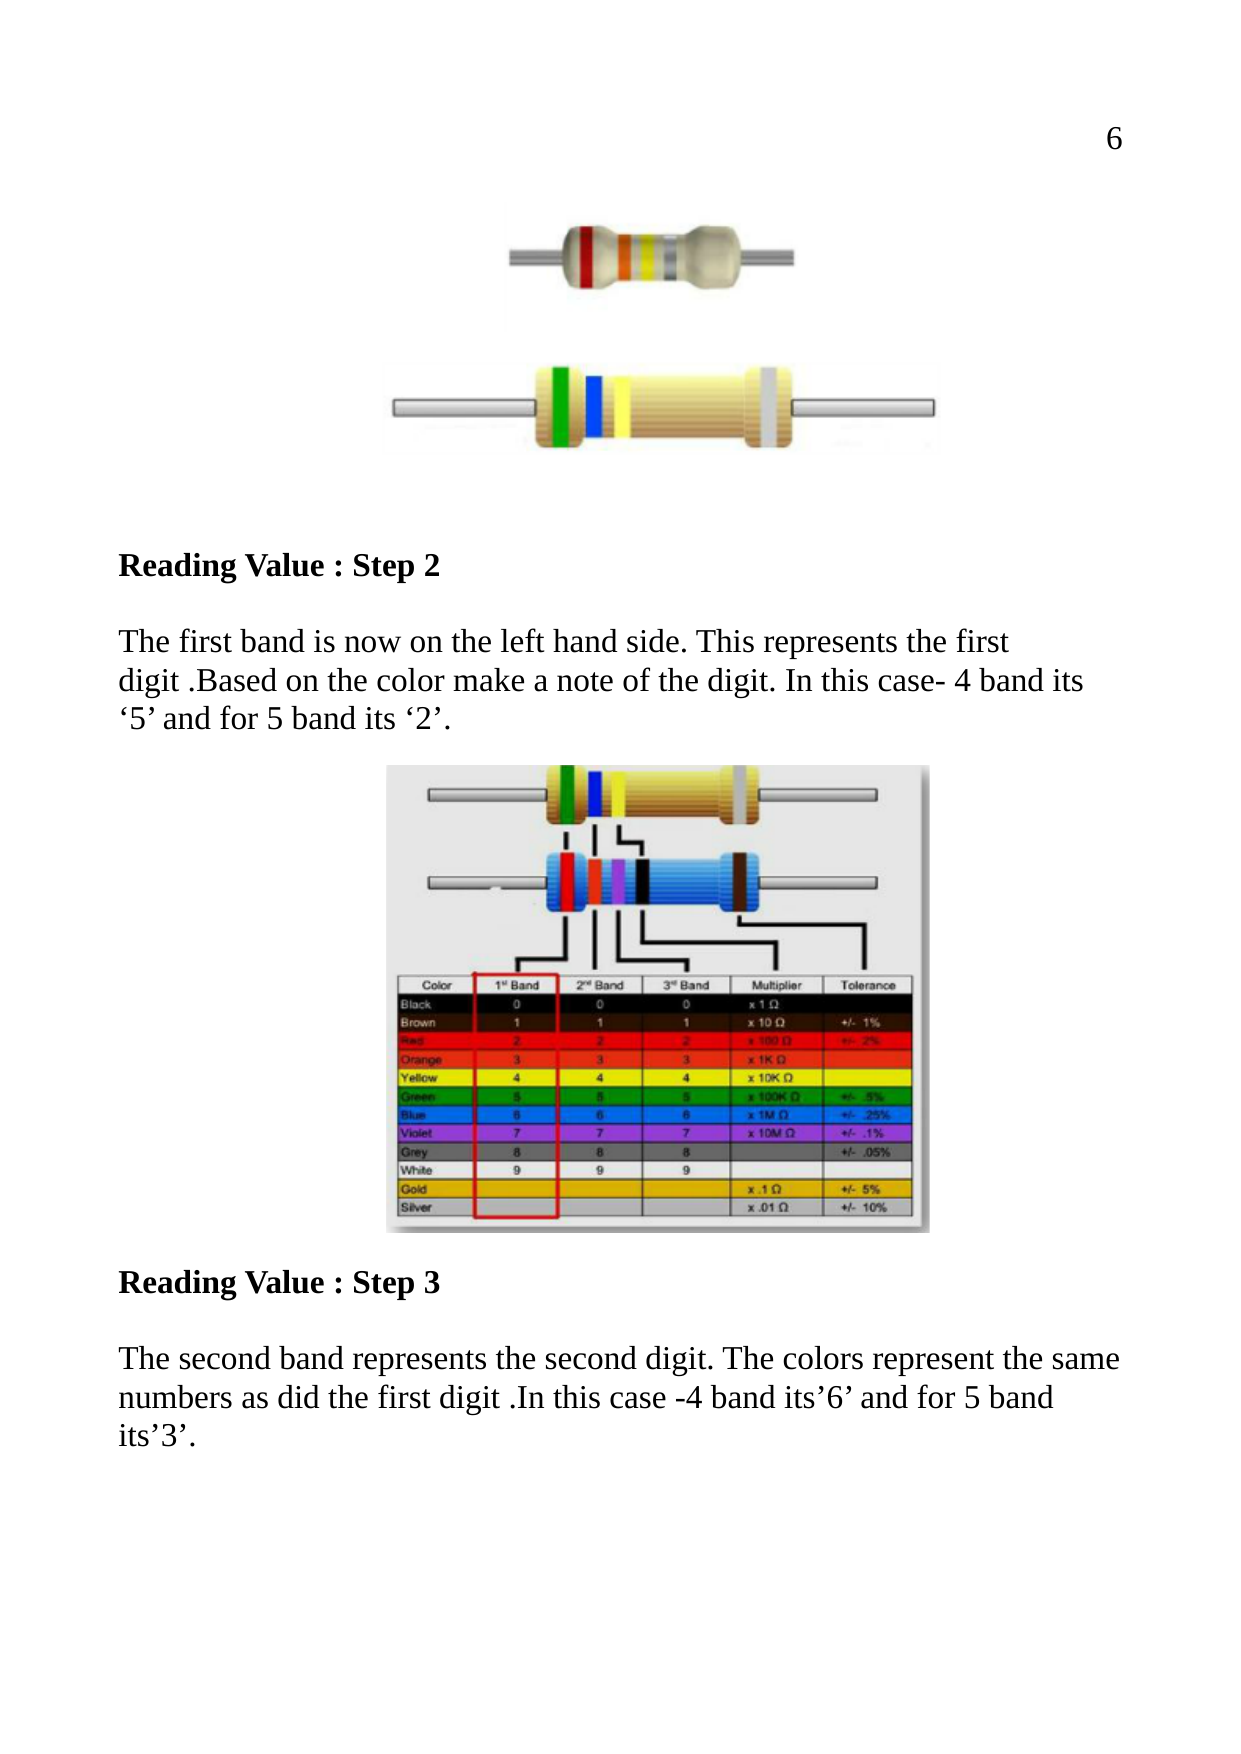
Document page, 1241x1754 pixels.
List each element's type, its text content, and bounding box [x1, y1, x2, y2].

text Reading Value : Step 2 The first band is now on the left hand side. This represents the first digit .Based on the color make a note of the digit. In this case- 4 band its ‘5’ and for 5 band its ‘2’. [118, 545, 1122, 736]
picture [350, 186, 966, 516]
picture [386, 765, 930, 1233]
text Reading Value : Step 3 The second band represents the second digit. The colors represent the same numbers as did the first digit .In this case -4 band its’6’ and for 5 band its’3’. [118, 1262, 1122, 1454]
